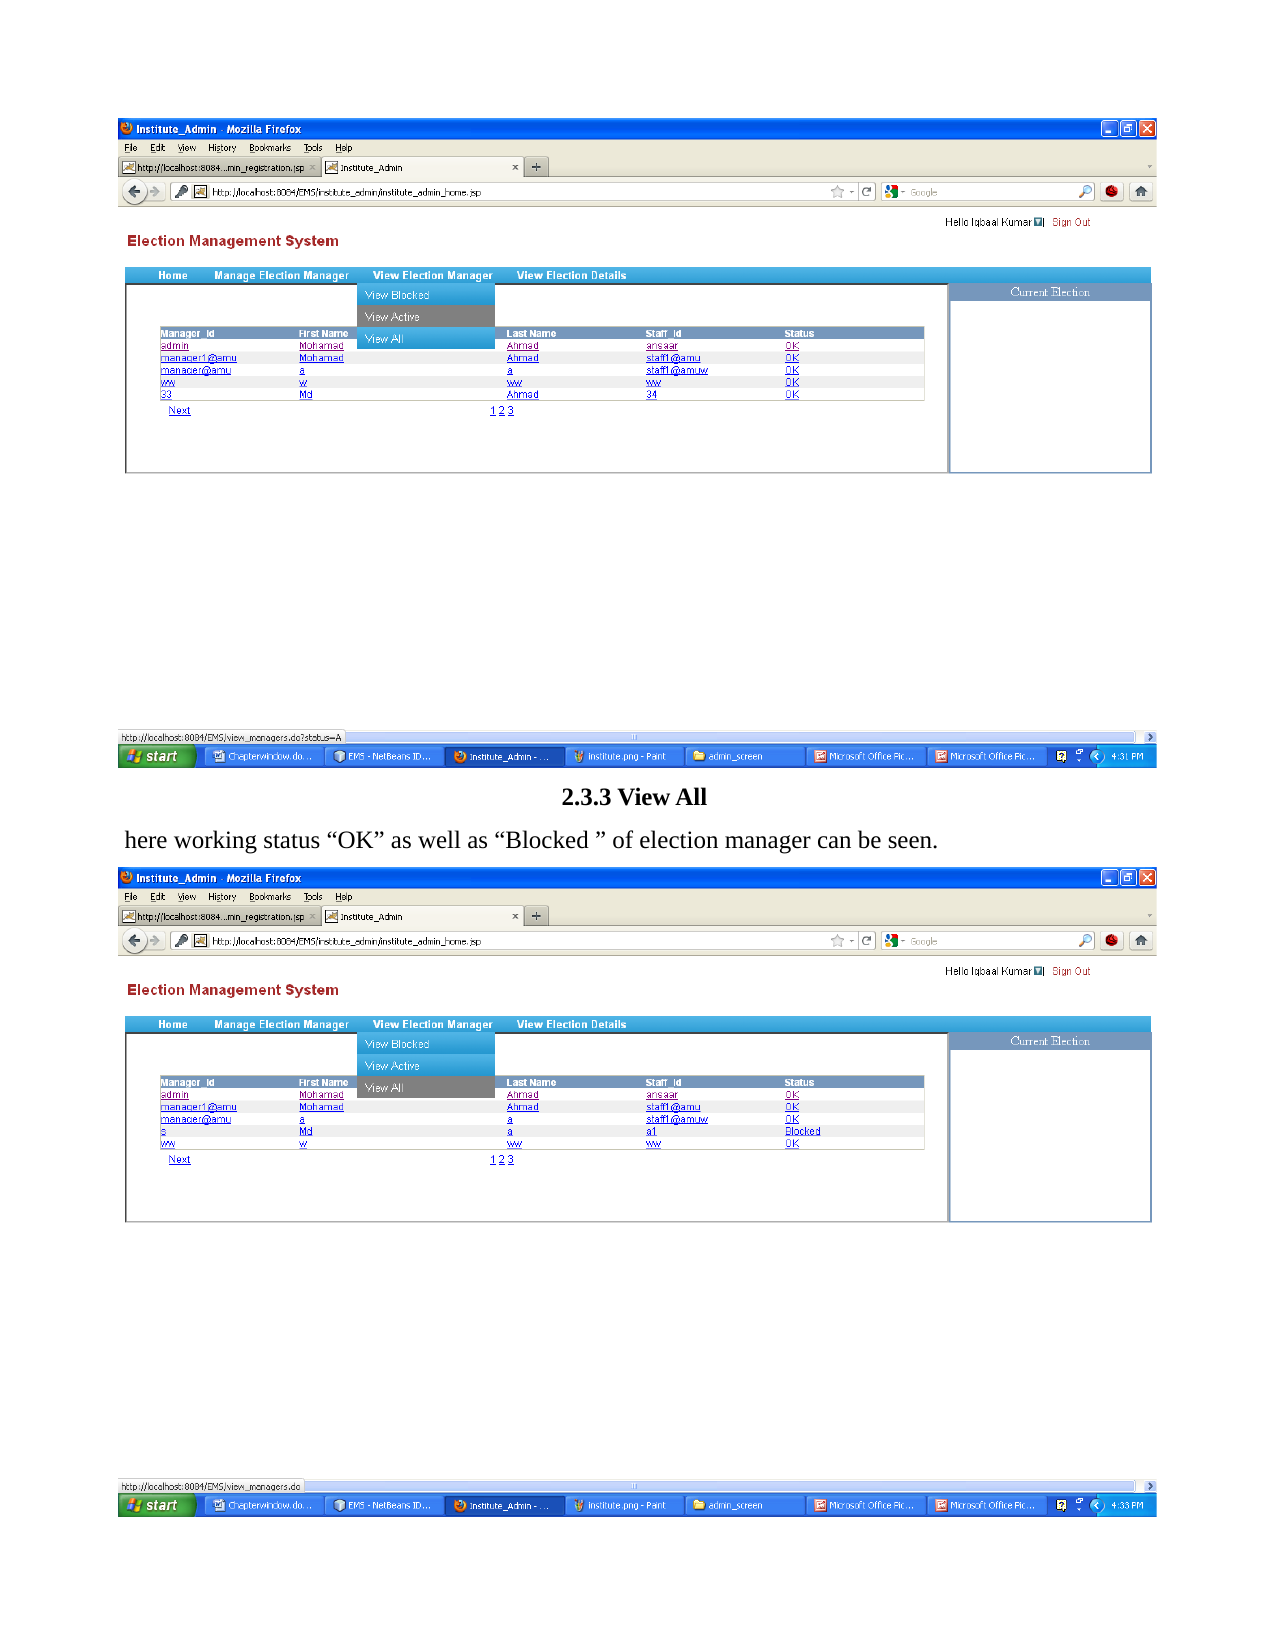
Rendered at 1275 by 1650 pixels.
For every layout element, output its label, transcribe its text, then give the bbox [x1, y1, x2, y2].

text here working status “OK” as well as “Blocked ” of election manager can be seen. [118, 825, 1157, 853]
picture [118, 118, 1157, 768]
picture [118, 867, 1157, 1517]
text 2.3.3 View All [118, 782, 1157, 810]
